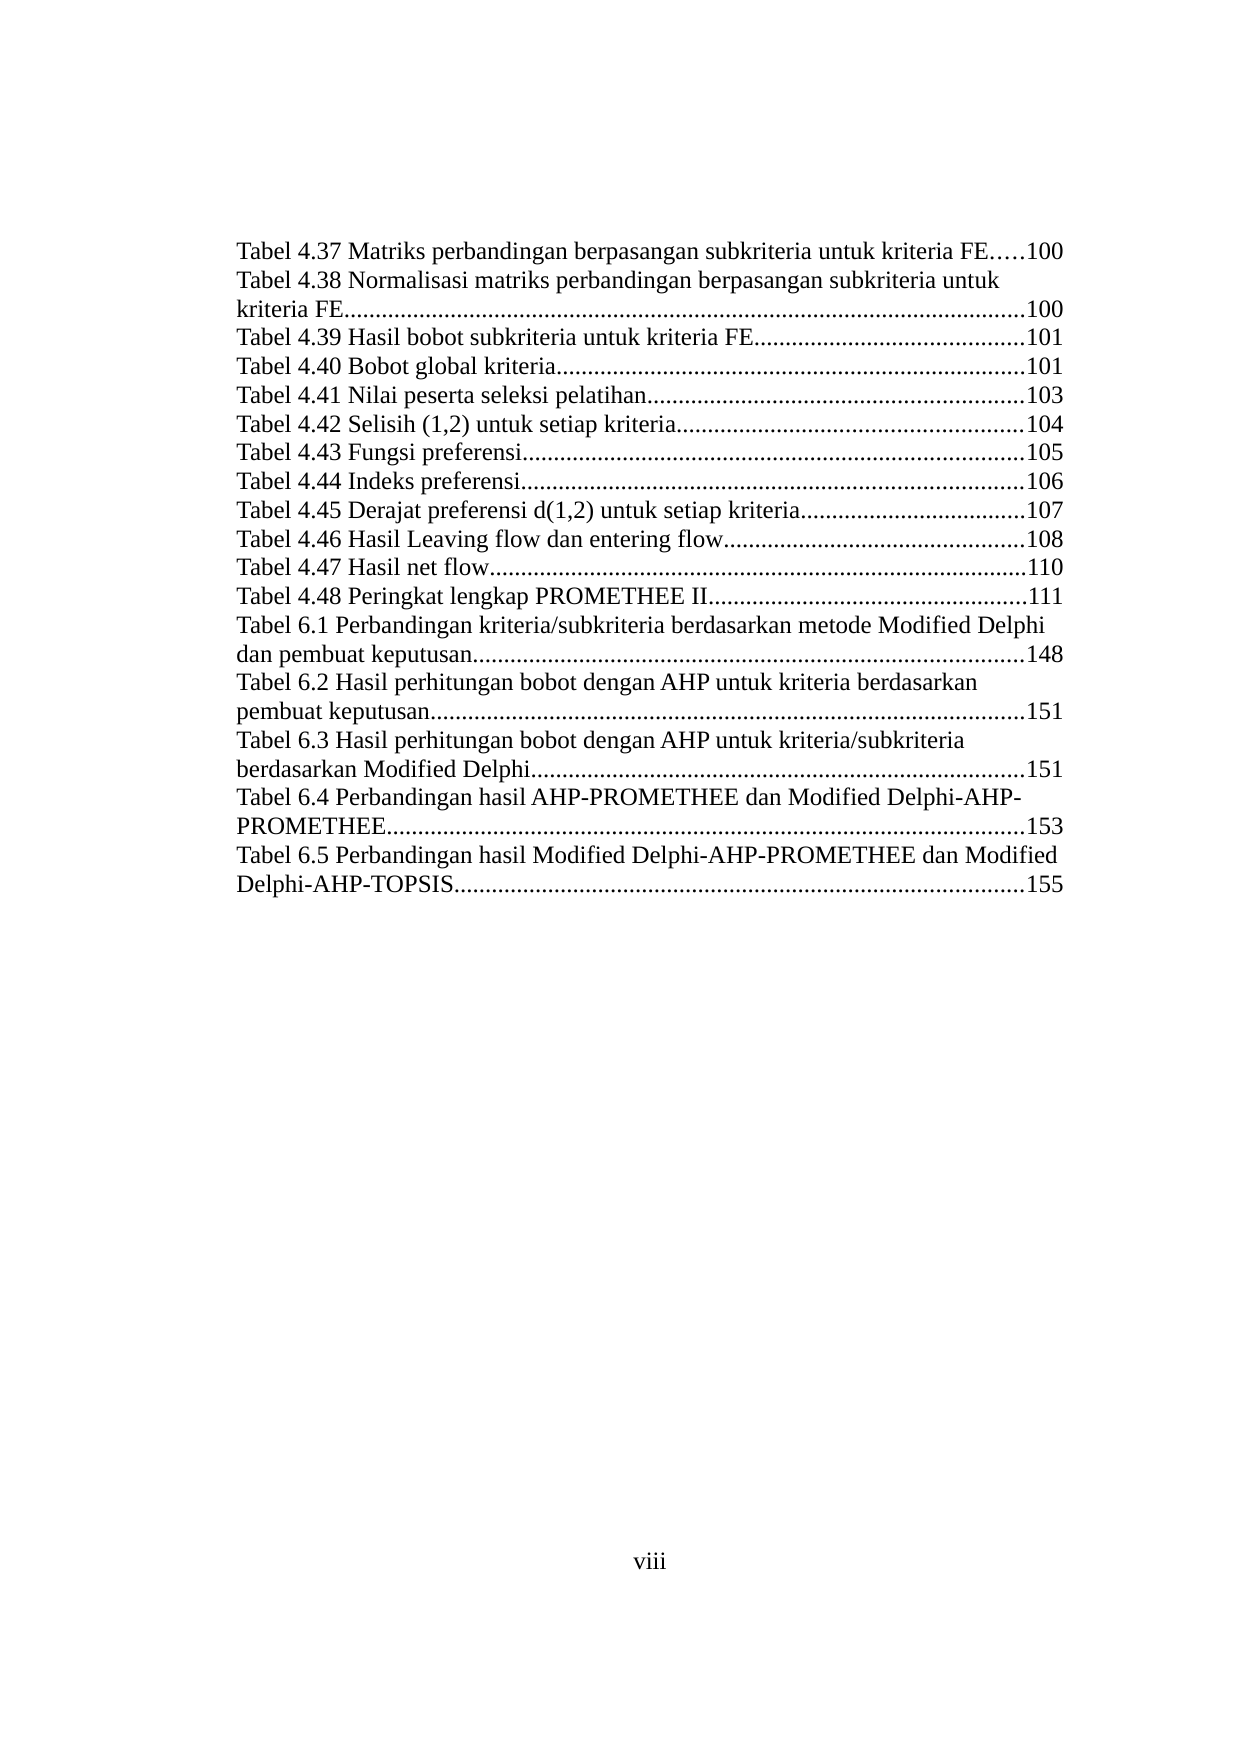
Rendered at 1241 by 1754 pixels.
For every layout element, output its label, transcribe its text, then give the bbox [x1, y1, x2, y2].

text Tabel 4.38 Normalisasi matriks perbandingan berpasangan subkriteria untuk kriteria FE 100 [236, 265, 1063, 322]
text Tabel 4.42 Selisih (1,2) untuk setiap kriteria 104 [236, 409, 1063, 437]
text Tabel 4.44 Indeks preferensi 106 [236, 466, 1063, 495]
text Tabel 4.47 Hasil net flow 110 [236, 552, 1063, 581]
text Tabel 6.1 Perbandingan kriteria/subkriteria berdasarkan metode Modified Delphi dan pembuat keputusan 148 [236, 610, 1063, 667]
text Tabel 6.3 Hasil perhitungan bobot dengan AHP untuk kriteria/subkriteria berdasarkan Modified Delphi 151 [236, 725, 1063, 782]
text Tabel 4.37 Matriks perbandingan berpasangan subkriteria untuk kriteria FE 100 [236, 236, 1063, 265]
text Tabel 4.39 Hasil bobot subkriteria untuk kriteria FE 101 [236, 322, 1063, 351]
text Tabel 6.5 Perbandingan hasil Modified Delphi-AHP-PROMETHEE dan Modified Delphi-AHP-TOPSIS 155 [236, 840, 1063, 897]
text Tabel 4.48 Peringkat lengkap PROMETHEE II 111 [236, 581, 1063, 610]
text Tabel 4.40 Bobot global kriteria 101 [236, 351, 1063, 380]
text Tabel 4.45 Derajat preferensi d(1,2) untuk setiap kriteria 107 [236, 495, 1063, 524]
text Tabel 6.2 Hasil perhitungan bobot dengan AHP untuk kriteria berdasarkan pembuat keputusan 151 [236, 667, 1063, 725]
text Tabel 4.46 Hasil Leaving flow dan entering flow 108 [236, 524, 1063, 552]
text Tabel 4.43 Fungsi preferensi 105 [236, 437, 1063, 466]
text Tabel 6.4 Perbandingan hasil AHP-PROMETHEE dan Modified Delphi-AHP-PROMETHEE 153 [236, 782, 1063, 840]
text Tabel 4.41 Nilai peserta seleksi pelatihan 103 [236, 380, 1063, 409]
